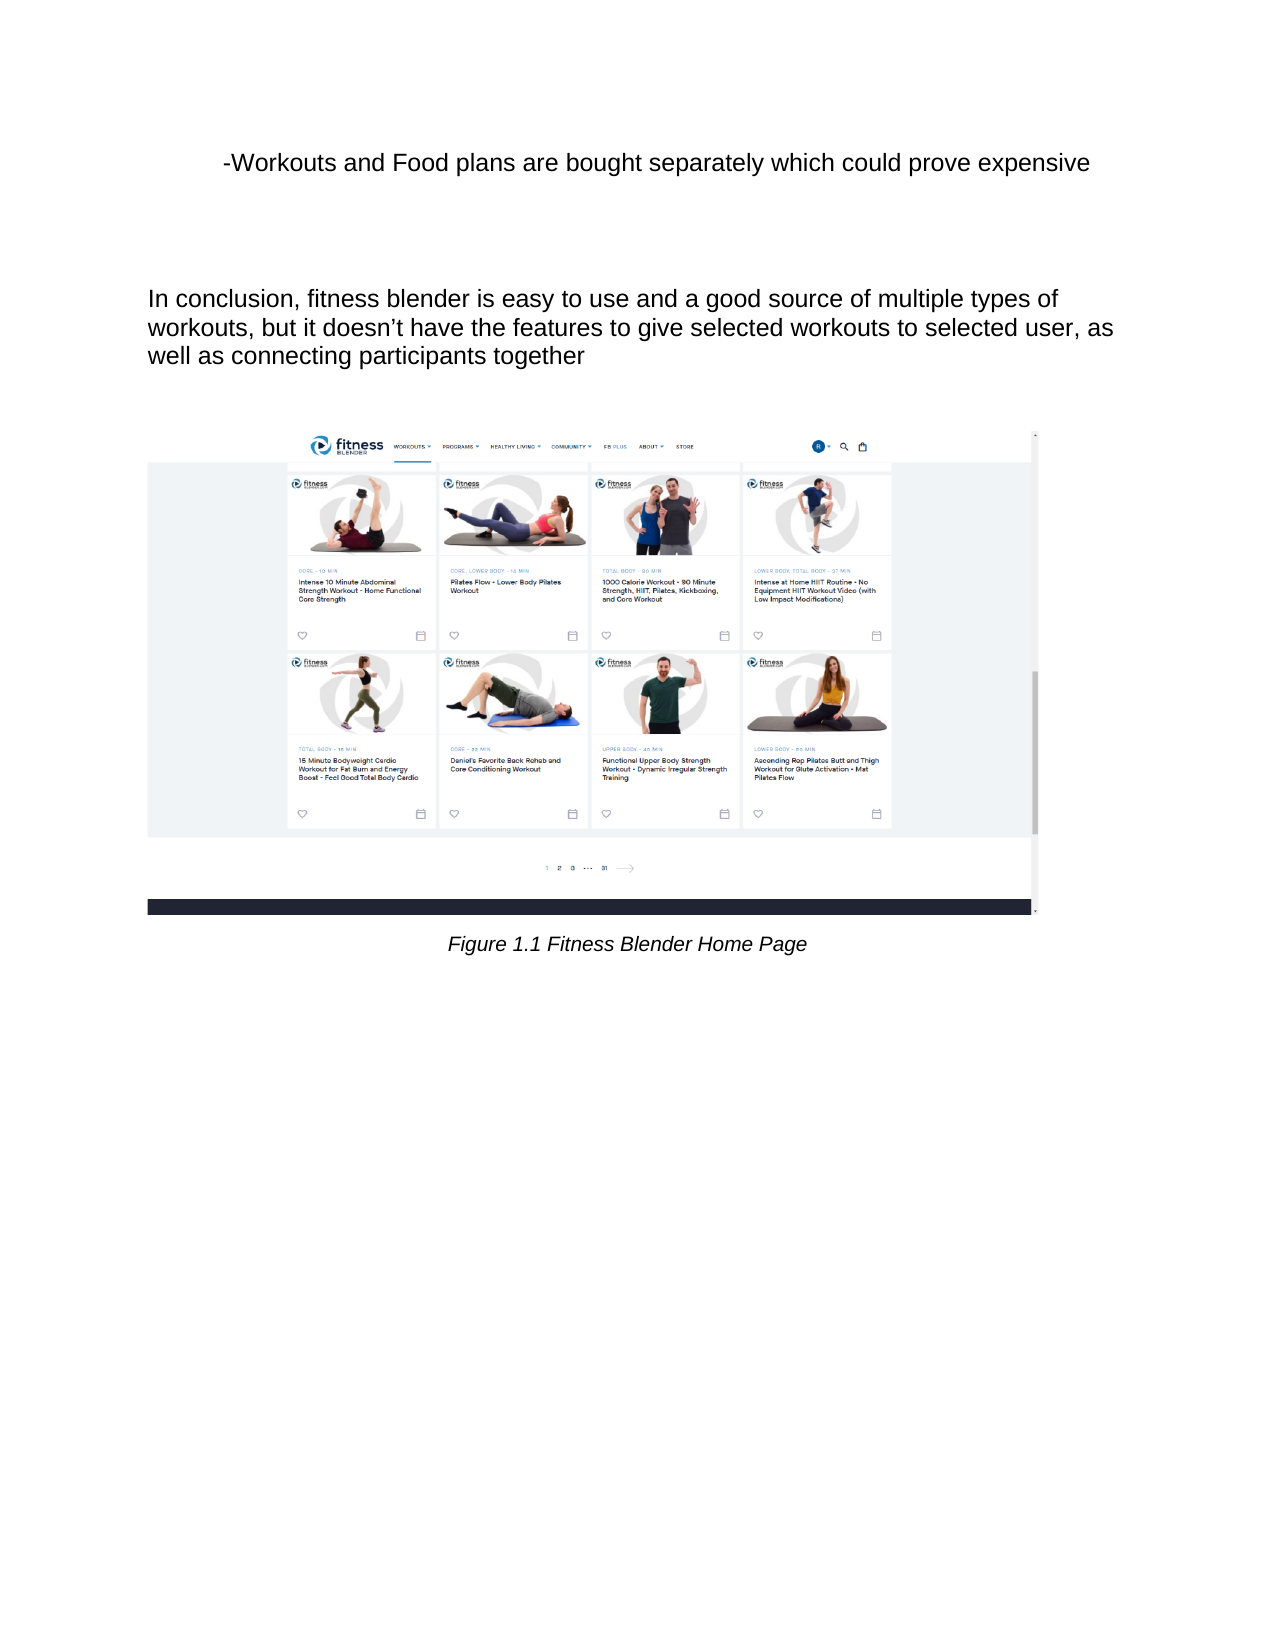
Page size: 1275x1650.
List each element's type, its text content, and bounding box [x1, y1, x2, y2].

text -Workouts and Food plans are bought separately which could prove expensive [223, 148, 1127, 176]
text In conclusion, fitness blender is easy to use and a good source of multiple types of workouts, but it doesn’t have the features to give selected workouts to selected user, as well as connecting participants together [148, 284, 1127, 370]
text Figure ‎1.1 Fitness Blender Home Page [373, 931, 1127, 955]
